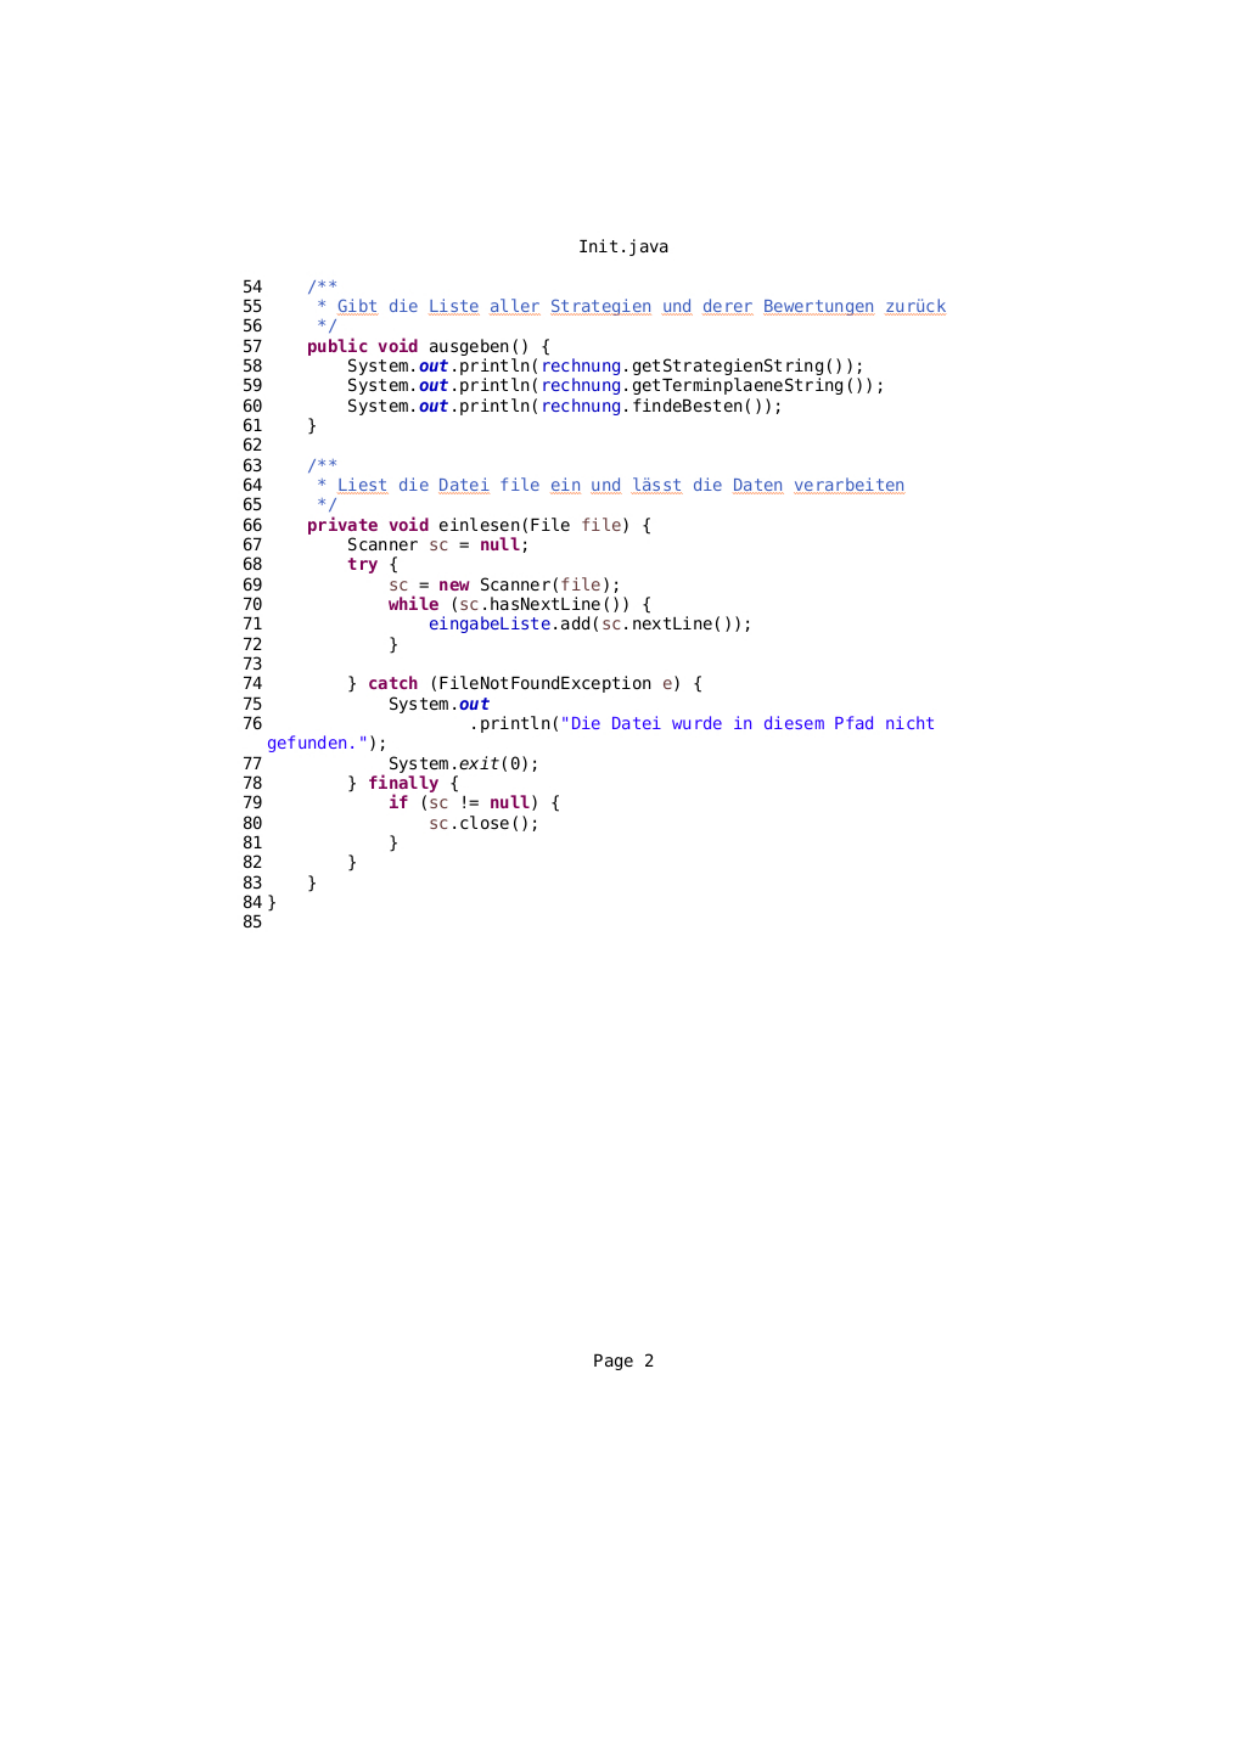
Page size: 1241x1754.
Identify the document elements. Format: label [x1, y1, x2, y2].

picture [121, 116, 1126, 1537]
